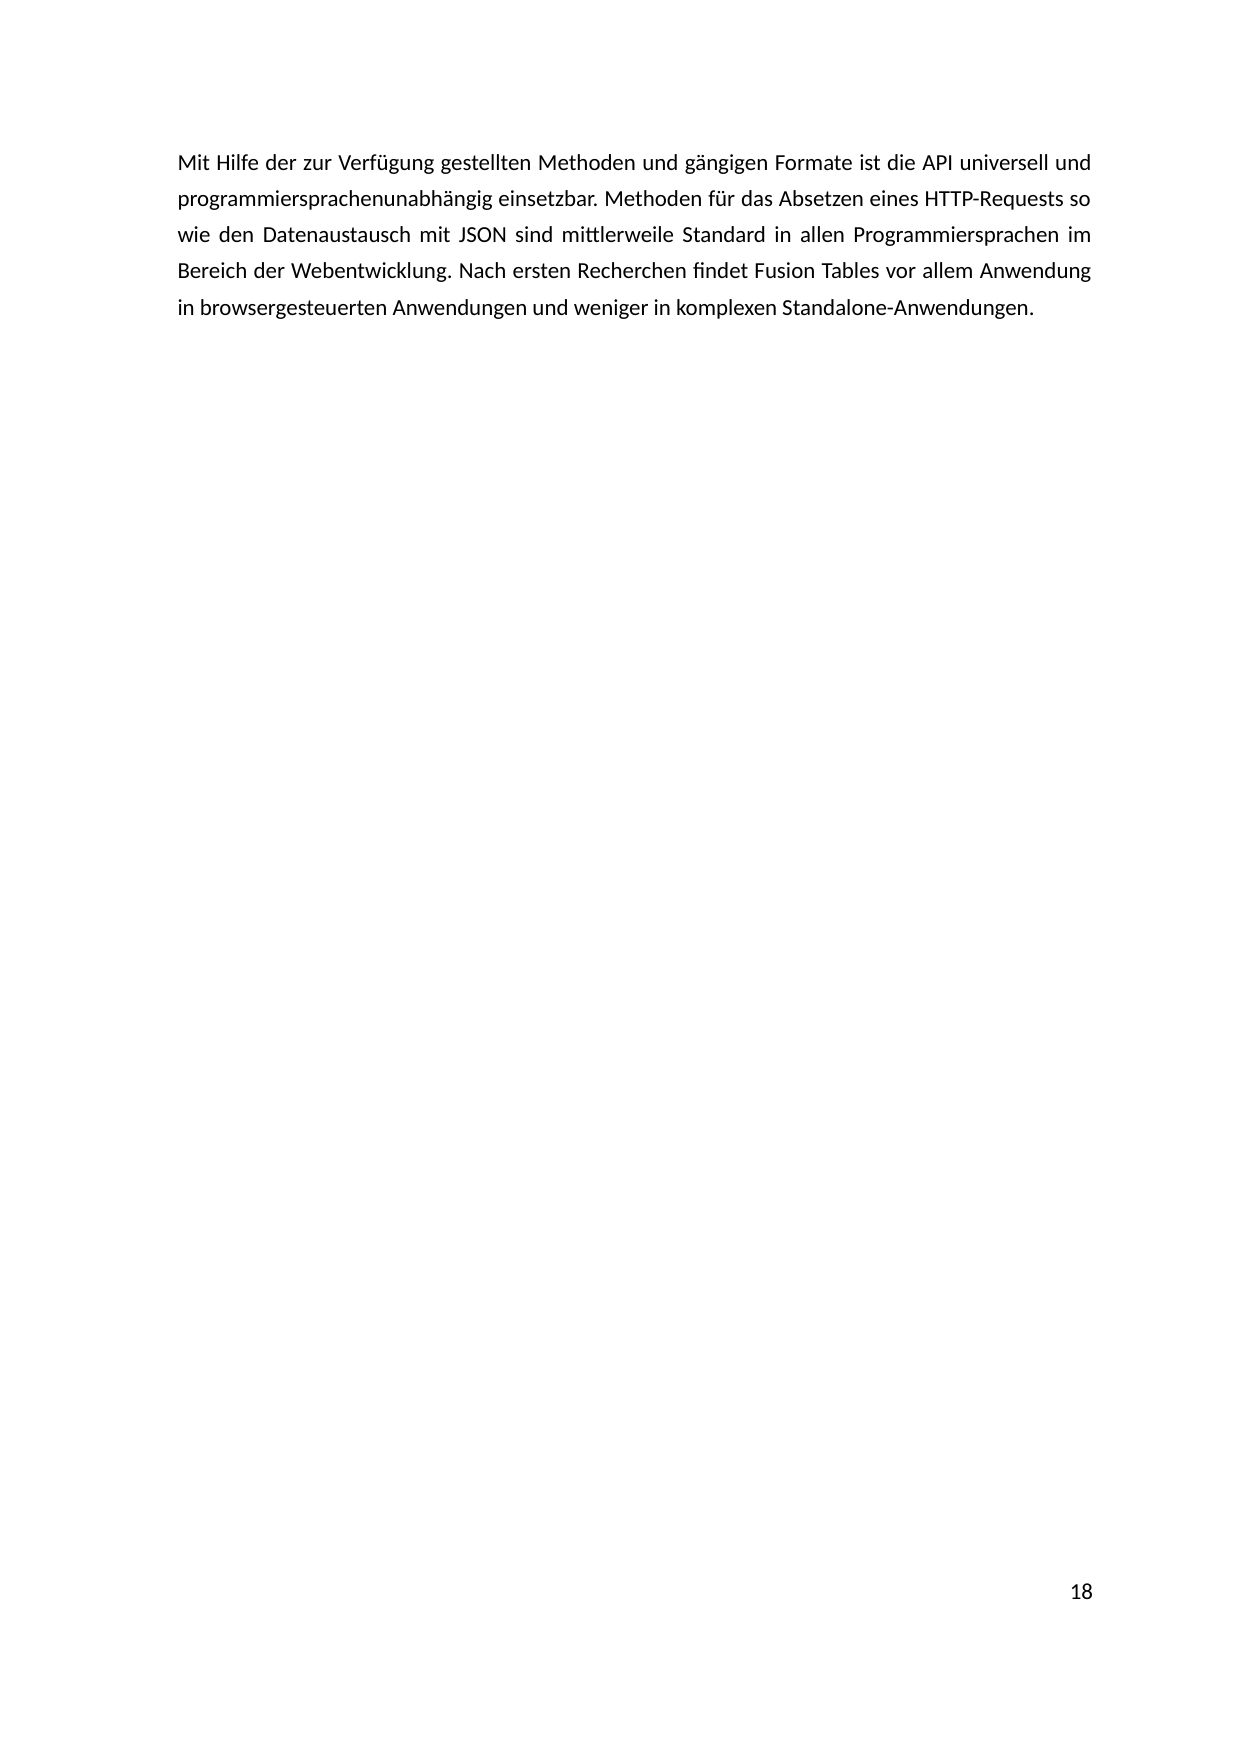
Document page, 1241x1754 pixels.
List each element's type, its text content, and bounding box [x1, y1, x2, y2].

text Mit Hilfe der zur Verfügung gestellten Methoden und gängigen Formate ist die API universell und programmiersprachenunabhängig einsetzbar. Methoden für das Absetzen eines HTTP-Requests so wie den Datenaustausch mit JSON sind mittlerweile Standard in allen Programmiersprachen im Bereich der Webentwicklung. Nach ersten Recherchen findet Fusion Tables vor allem Anwendung in browsergesteuerten Anwendungen und weniger in komplexen Standalone-Anwendungen. [177, 148, 1093, 321]
